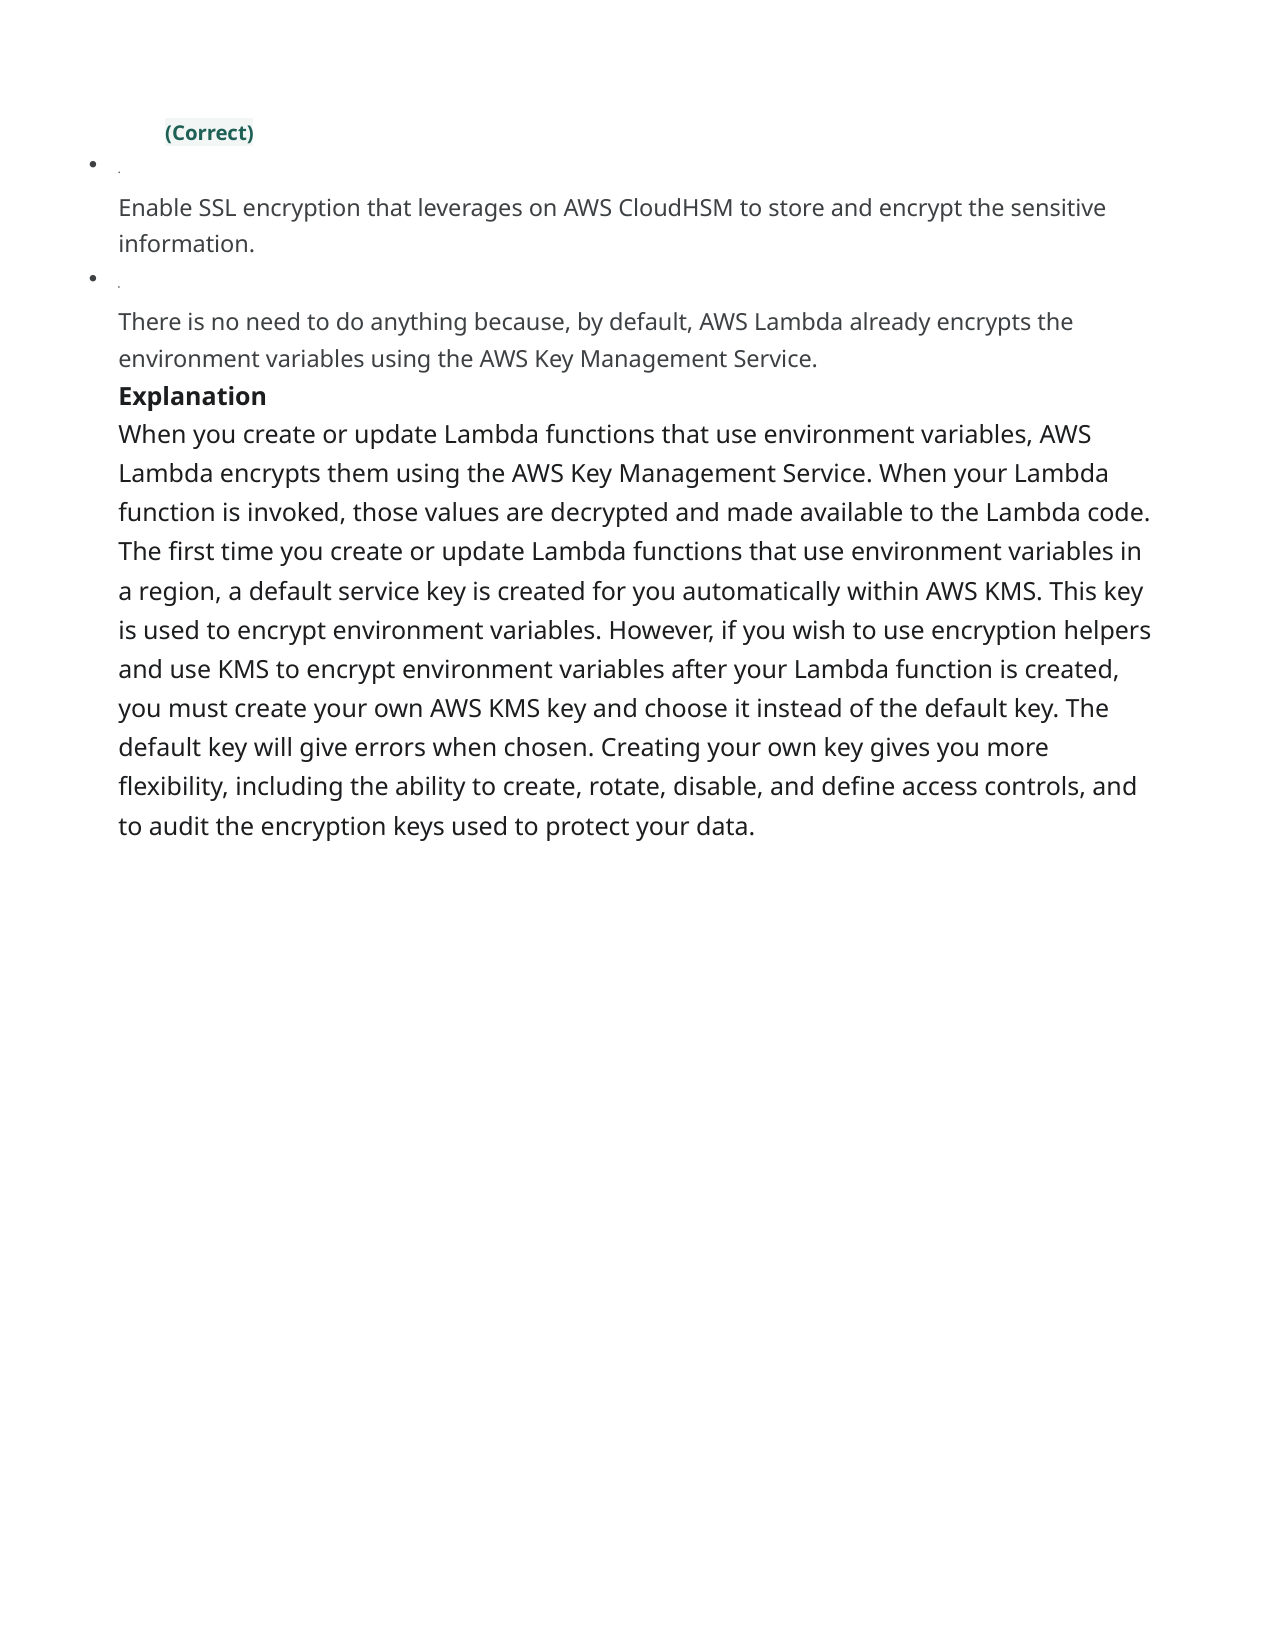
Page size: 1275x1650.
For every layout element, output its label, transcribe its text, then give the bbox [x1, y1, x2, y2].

text When you create or update Lambda functions that use environment variables, AWS Lambda encrypts them using the AWS Key Management Service. When your Lambda function is invoked, those values are decrypted and made available to the Lambda code. [118, 416, 1157, 529]
list There is no need to do anything because, by default, AWS Lambda already encrypts the environment variables using the AWS Key Management Service. [118, 306, 1157, 374]
list ​ [118, 150, 1157, 179]
list ​ [118, 264, 1157, 293]
list Enable SSL encryption that leverages on AWS CloudHSM to store and encrypt the sensitive information. [118, 191, 1157, 260]
text The first time you create or update Lambda functions that use environment variables in a region, a default service key is created for you automatically within AWS KMS. This key is used to encrypt environment variables. However, if you wish to use encryption helpers and use KMS to encrypt environment variables after your Lambda function is created, you must create your own AWS KMS key and choose it instead of the default key. The default key will give errors when chosen. Creating your own key gives you more flexibility, including the ability to create, rotate, disable, and define access controls, and to audit the encryption keys used to protect your data. [118, 534, 1157, 842]
list (Correct) [165, 118, 1157, 146]
subtitle Explanation [118, 379, 1157, 413]
